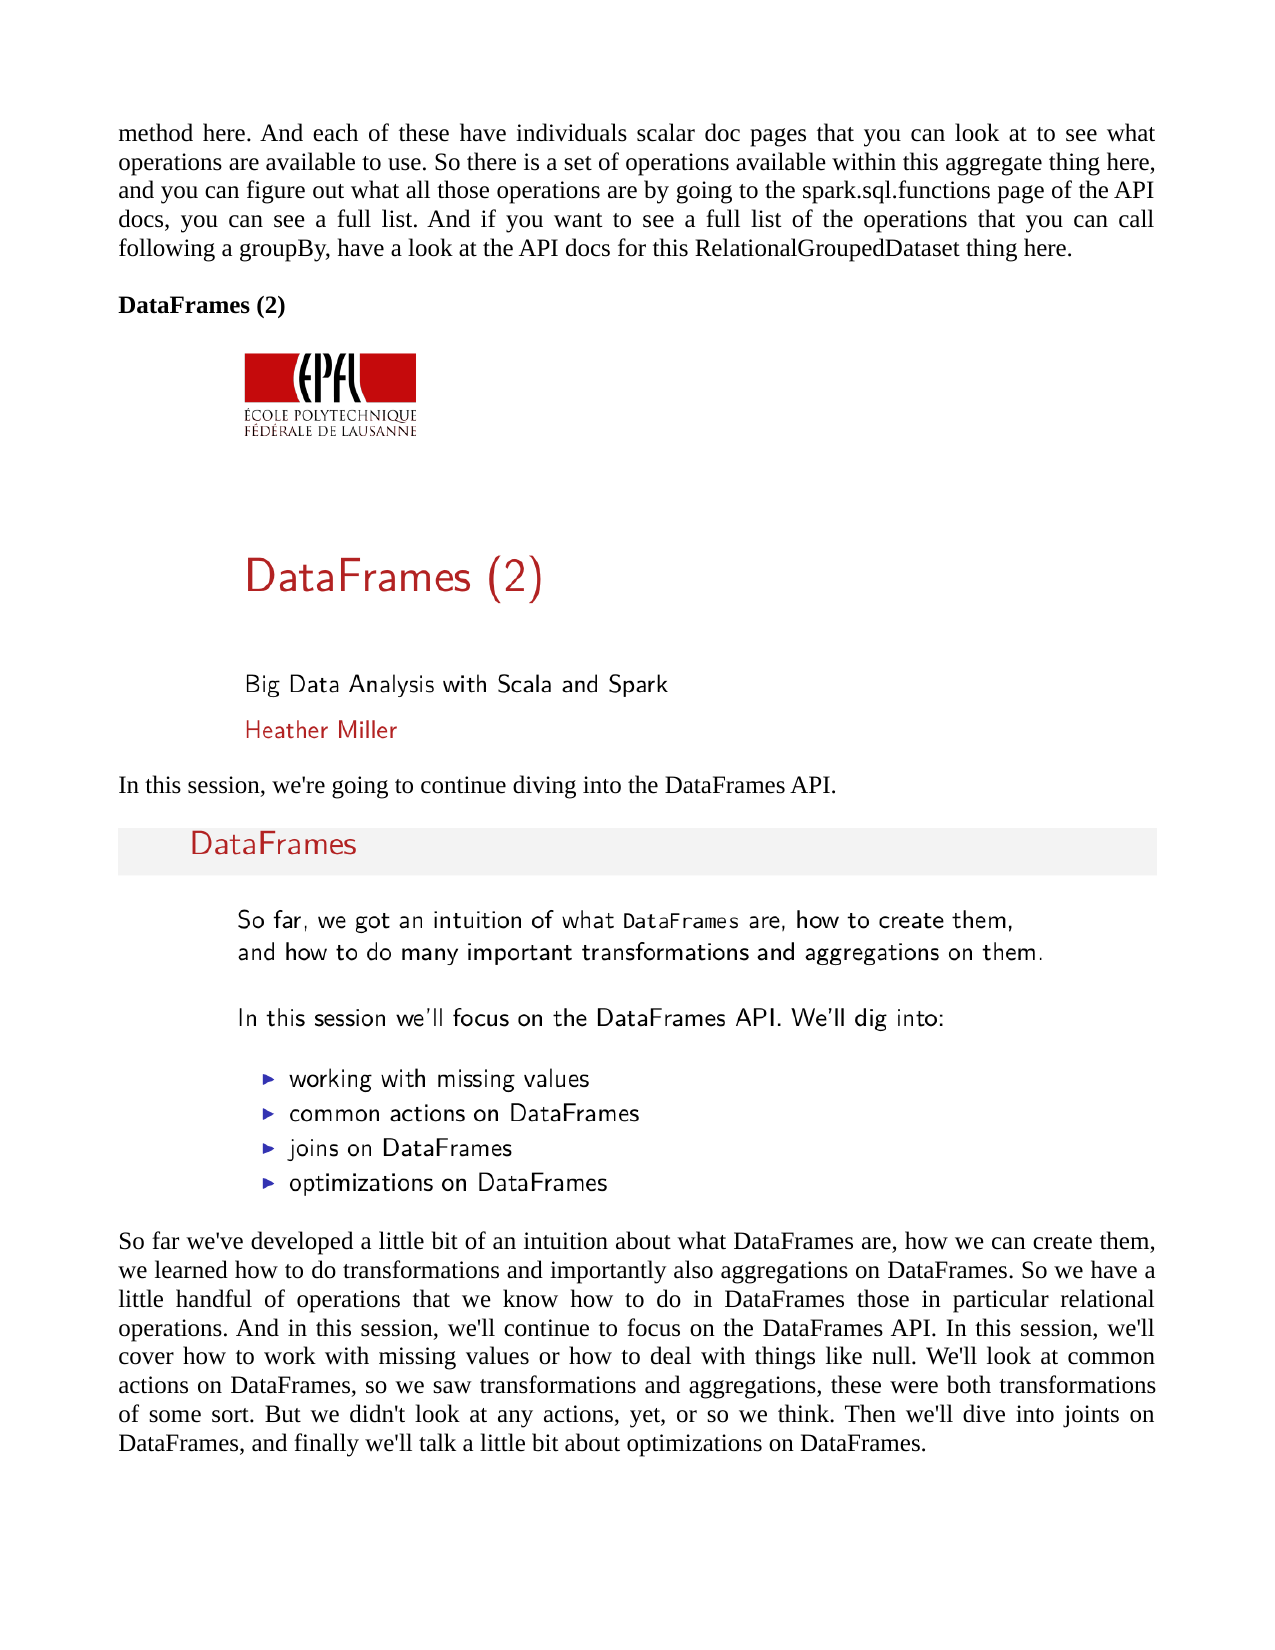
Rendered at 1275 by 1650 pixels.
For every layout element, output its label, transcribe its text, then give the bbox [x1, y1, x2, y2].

picture [118, 348, 1157, 742]
text DataFrames (2) [118, 291, 1157, 319]
picture [118, 828, 1157, 1198]
text So far we've developed a little bit of an intuition about what DataFrames are, how we can create them, we learned how to do transformations and importantly also aggregations on DataFrames. So we have a little handful of operations that we know how to do in DataFrames those in particular relational operations. And in this session, we'll continue to focus on the DataFrames API. In this session, we'll cover how to work with missing values or how to deal with things like null. We'll look at common actions on DataFrames, so we saw transformations and aggregations, these were both transformations of some sort. But we didn't look at any actions, yet, or so we think. Then we'll dive into joints on DataFrames, and finally we'll talk a little bit about optimizations on DataFrames. [118, 1226, 1157, 1456]
text method here. And each of these have individuals scalar doc pages that you can look at to see what operations are available to use. So there is a set of operations available within this aggregate thing here, and you can figure out what all those operations are by going to the spark.sql.functions page of the API docs, you can see a full list. And if you want to see a full list of the operations that you can call following a groupBy, have a look at the API docs for this RelationalGroupedDataset thing here. [118, 118, 1157, 262]
text In this session, we're going to continue diving into the DataFrames API. [118, 771, 1157, 799]
